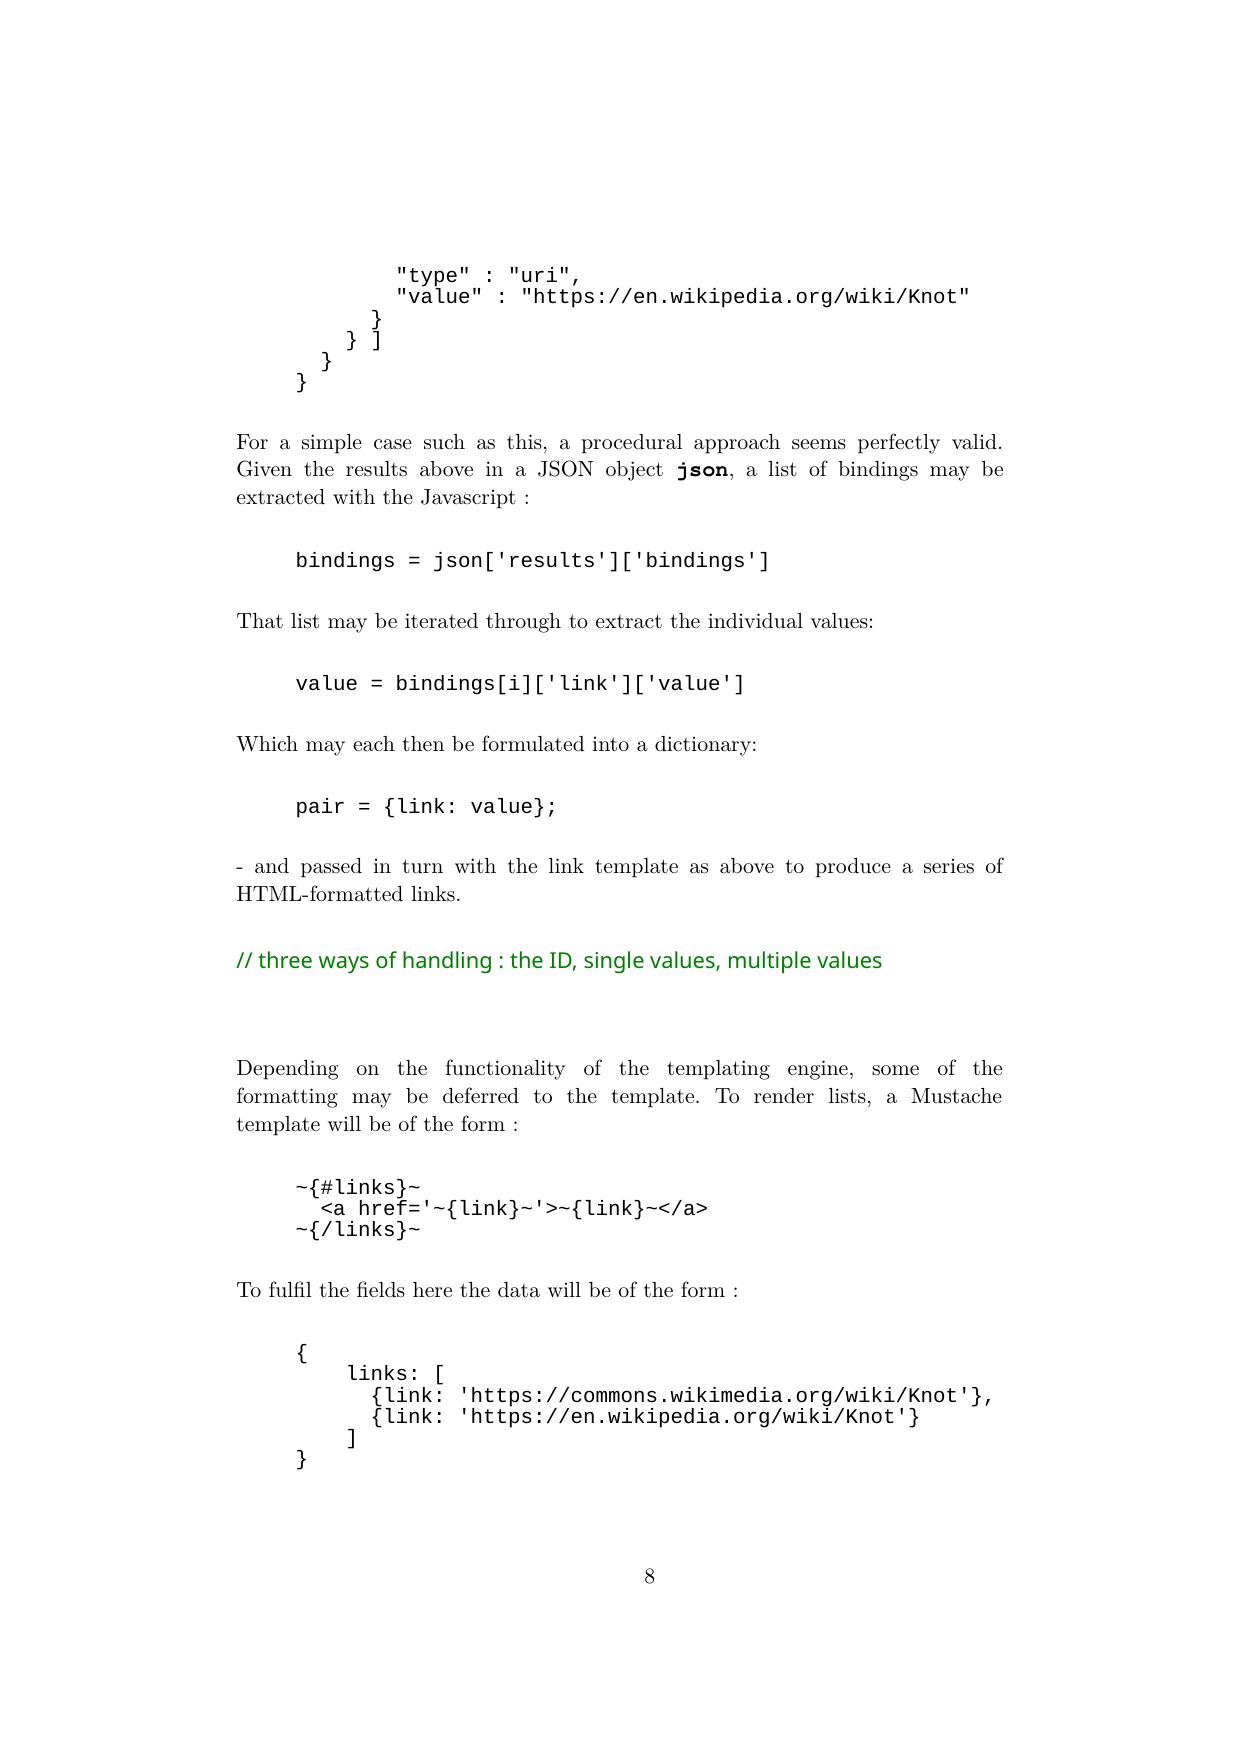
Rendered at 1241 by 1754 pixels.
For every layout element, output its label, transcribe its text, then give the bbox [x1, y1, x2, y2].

text - and passed in turn with the link template as above to produce a series of HTML-formatted links. [236, 852, 1004, 907]
text For a simple case such as this, a procedural approach seems perfectly valid. Given the results above in a JSON object json, a list of bindings may be extracted with the Javascript : [236, 427, 1004, 511]
text pair = {link: value}; [236, 796, 1004, 818]
text ~{/links}~ [236, 1220, 1004, 1241]
text } [236, 308, 1004, 329]
text // three ways of handling : the ID, single values, multiple values [236, 947, 1004, 974]
text "type" : "uri", [236, 266, 1004, 287]
text links: [ [236, 1364, 1004, 1385]
text } [236, 351, 1004, 372]
text {link: 'https://en.wikipedia.org/wiki/Knot'} [236, 1406, 1004, 1428]
text } [236, 372, 1004, 393]
text {link: 'https://commons.wikimedia.org/wiki/Knot'}, [236, 1385, 1004, 1406]
text <a href='~{link}~'>~{link}~</a> [236, 1198, 1004, 1220]
text Which may each then be formulated into a dictionary: [236, 729, 1004, 757]
text ] [236, 1428, 1004, 1449]
text { [236, 1343, 1004, 1364]
text Depending on the functionality of the templating engine, some of the formatting may be deferred to the template. To render lists, a Mustache template will be of the form : [236, 1053, 1004, 1137]
text value = bindings[i]['link']['value'] [236, 674, 1004, 695]
text } [236, 1449, 1004, 1470]
text "value" : "https://en.wikipedia.org/wiki/Knot" [236, 287, 1004, 308]
text That list may be iterated through to extract the individual values: [236, 606, 1004, 634]
text } ] [236, 329, 1004, 351]
text To fulfil the fields here the data will be of the form : [236, 1275, 1004, 1303]
text bindings = json['results']['bindings'] [236, 551, 1004, 572]
text ~{#links}~ [236, 1177, 1004, 1198]
